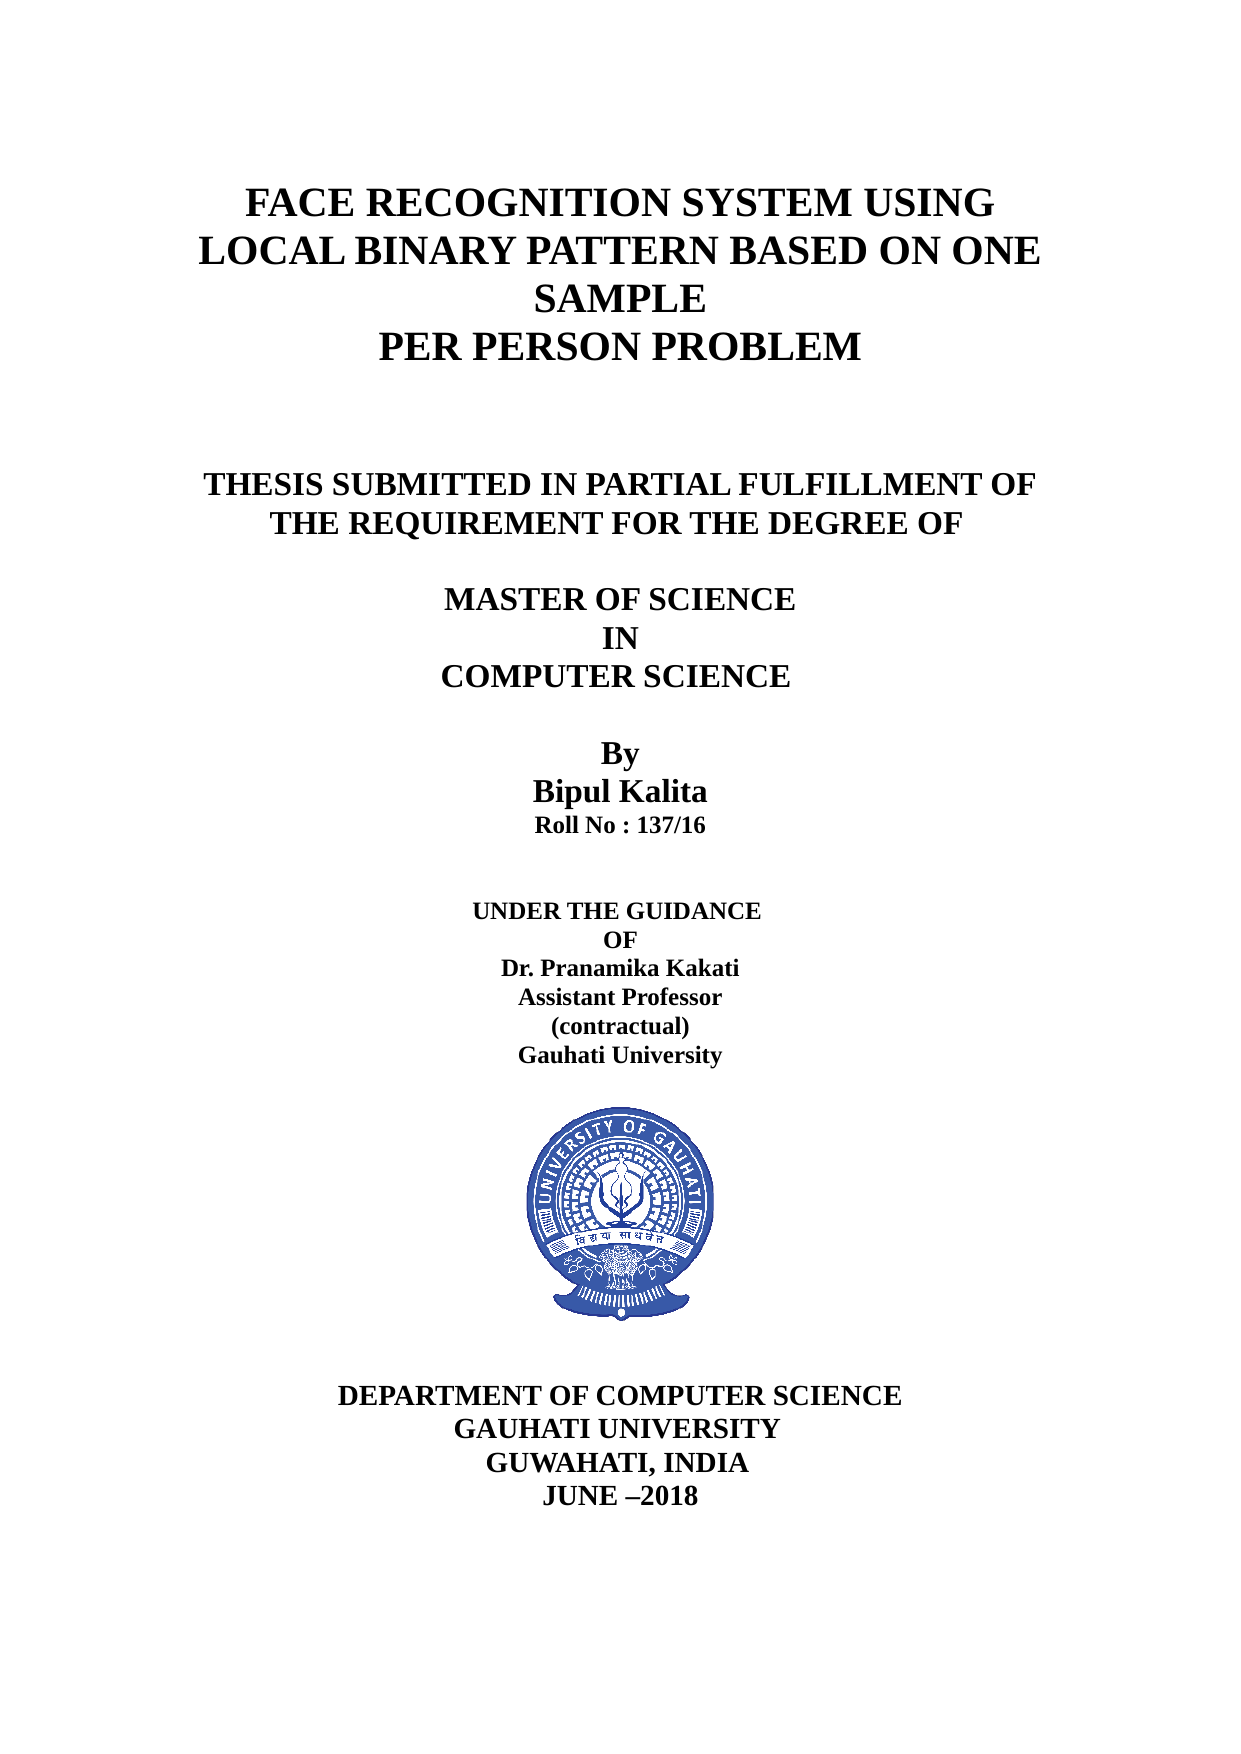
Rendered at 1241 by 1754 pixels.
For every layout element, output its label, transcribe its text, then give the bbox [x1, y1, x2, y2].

text OF [177, 925, 1063, 953]
text PER PERSON PROBLEM [177, 321, 1063, 369]
text DEPARTMENT OF COMPUTER SCIENCE [177, 1378, 1063, 1411]
text Roll No : 137/16 [177, 810, 1063, 838]
picture [526, 1107, 714, 1321]
text COMPUTER SCIENCE [177, 656, 1063, 695]
text UNDER THE GUIDANCE [177, 896, 1063, 925]
text THESIS SUBMITTED IN PARTIAL FULFILLMENT OF THE REQUIREMENT FOR THE DEGREE OF [177, 465, 1063, 541]
text MASTER OF SCIENCE [177, 580, 1063, 618]
text By [177, 733, 1063, 771]
text IN [177, 618, 1063, 656]
text JUNE –2018 [177, 1478, 1063, 1512]
text Gauhati University [177, 1040, 1063, 1068]
text GAUHATI UNIVERSITY [177, 1411, 1063, 1445]
text FACE RECOGNITION SYSTEM USING LOCAL BINARY PATTERN BASED ON ONE SAMPLE [177, 177, 1063, 321]
text Assistant Professor [177, 982, 1063, 1011]
text (contractual) [177, 1011, 1063, 1040]
text GUWAHATI, INDIA [177, 1445, 1063, 1478]
text Bipul Kalita [177, 771, 1063, 810]
text Dr. Pranamika Kakati [177, 953, 1063, 982]
